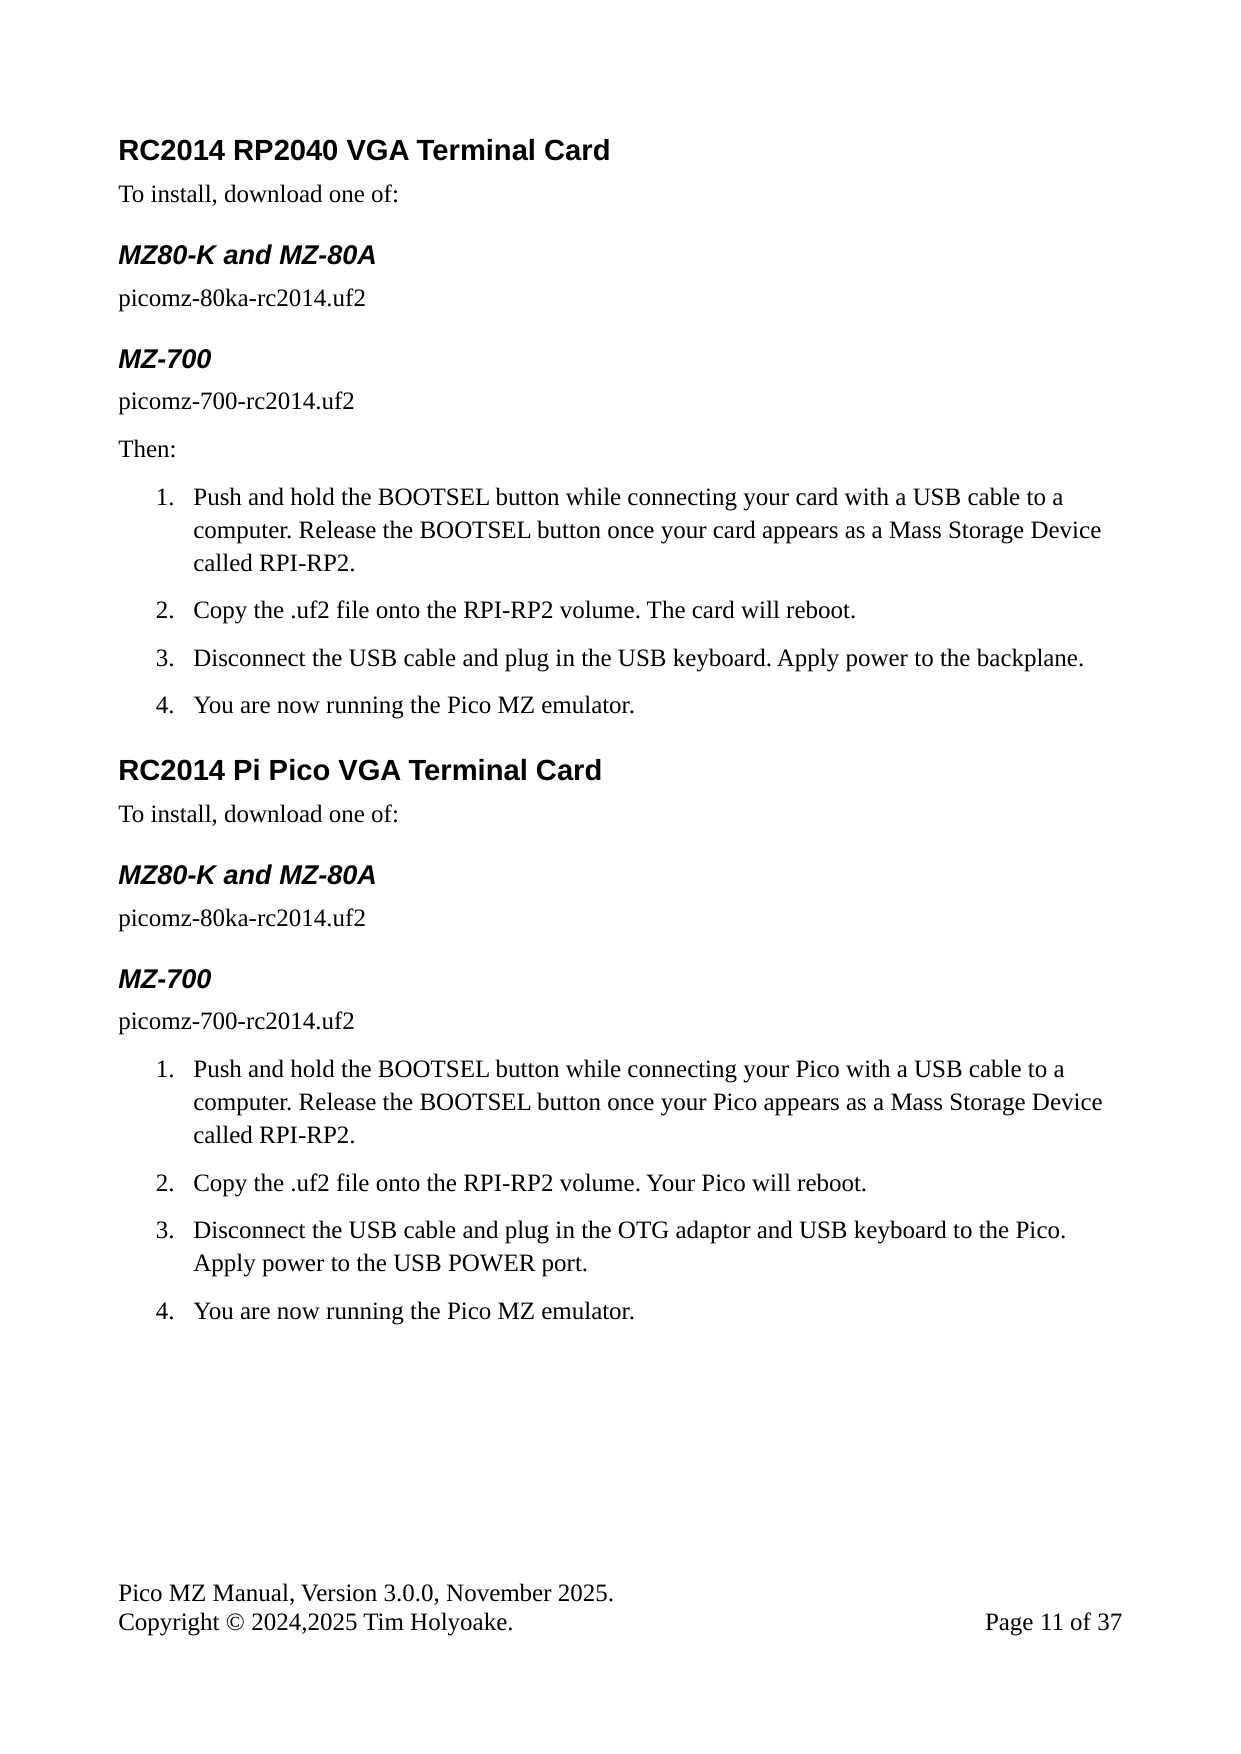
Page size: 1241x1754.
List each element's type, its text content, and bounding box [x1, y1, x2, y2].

subtitle MZ-700 [118, 343, 1122, 374]
list Disconnect the USB cable and plug in the USB keyboard. Apply power to the backplane. [156, 643, 1122, 672]
subtitle MZ80-K and MZ-80A [118, 239, 1122, 270]
text To install, download one of: [118, 799, 1122, 827]
list Copy the .uf2 file onto the RPI-RP2 volume. The card will reboot. [156, 595, 1122, 624]
list Copy the .uf2 file onto the RPI-RP2 volume. Your Pico will reboot. [156, 1168, 1122, 1196]
text picomz-80ka-rc2014.uf2 [118, 283, 1122, 311]
text picomz-80ka-rc2014.uf2 [118, 903, 1122, 931]
text picomz-700-rc2014.uf2 [118, 386, 1122, 415]
subtitle MZ80-K and MZ-80A [118, 859, 1122, 890]
subtitle MZ-700 [118, 963, 1122, 994]
text picomz-700-rc2014.uf2 [118, 1006, 1122, 1035]
list You are now running the Pico MZ emulator. [156, 1296, 1122, 1325]
list Push and hold the BOOTSEL button while connecting your Pico with a USB cable to a computer. Release the BOOTSEL button once your Pico appears as a Mass Storage Device called RPI-RP2. [156, 1054, 1122, 1149]
subtitle RC2014 Pi Pico VGA Terminal Card [118, 753, 1122, 786]
list Push and hold the BOOTSEL button while connecting your card with a USB cable to a computer. Release the BOOTSEL button once your card appears as a Mass Storage Device called RPI-RP2. [156, 482, 1122, 576]
list Disconnect the USB cable and plug in the OTG adaptor and USB keyboard to the Pico. Apply power to the USB POWER port. [156, 1215, 1122, 1277]
text To install, download one of: [118, 179, 1122, 207]
text Then: [118, 434, 1122, 463]
subtitle RC2014 RP2040 VGA Terminal Card [118, 133, 1122, 166]
list You are now running the Pico MZ emulator. [156, 691, 1122, 719]
